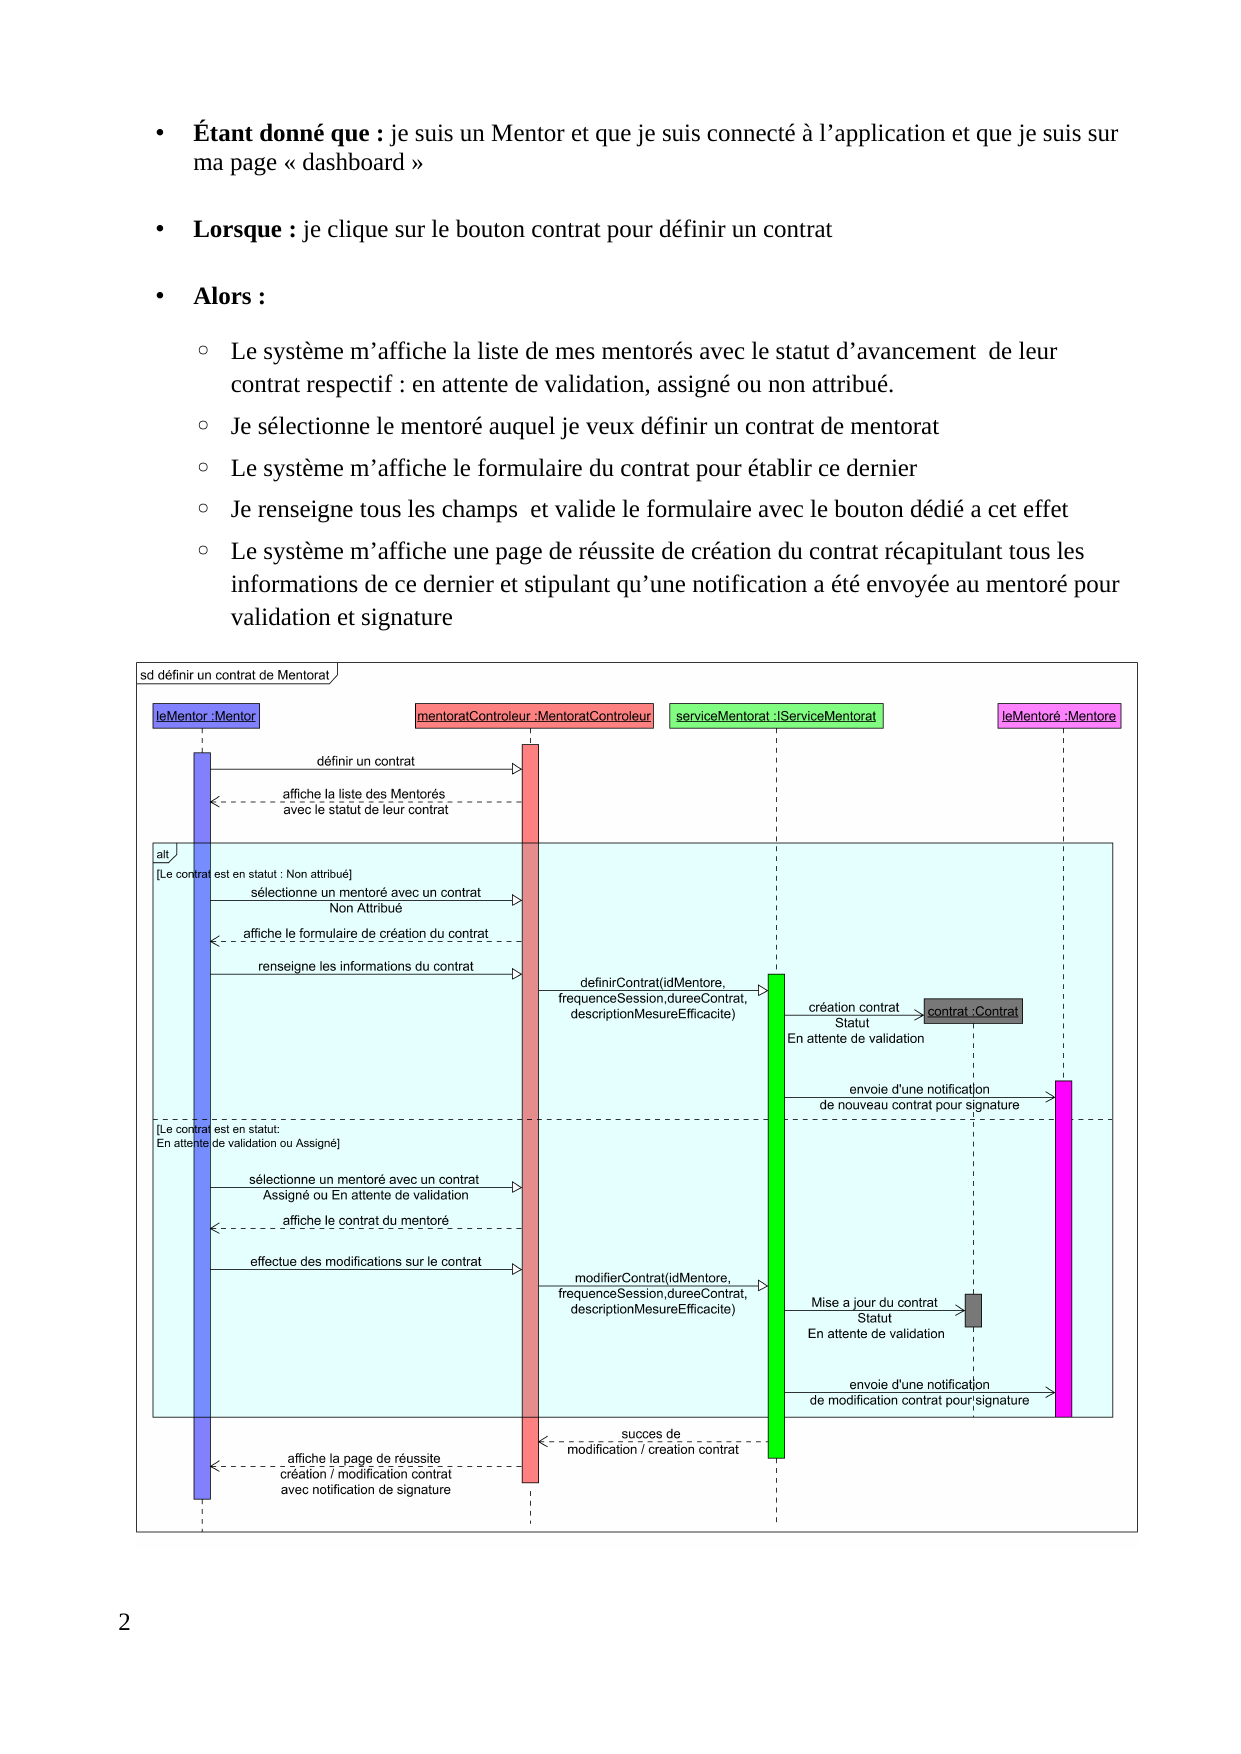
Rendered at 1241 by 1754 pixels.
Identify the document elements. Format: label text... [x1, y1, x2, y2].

list Le système m’affiche la liste de mes mentorés avec le statut d’avancement de leur contrat respectif : en attente de validation, assigné ou non attribué. [193, 336, 1122, 398]
list Lorsque : je clique sur le bouton contrat pour définir un contrat [156, 214, 1122, 243]
list Alors : [156, 281, 1122, 310]
list Je renseigne tous les champs et valide le formulaire avec le bouton dédié a cet effet [193, 494, 1122, 523]
list Le système m’affiche une page de réussite de création du contrat récapitulant tous les informations de ce dernier et stipulant qu’une notification a été envoyée au mentoré pour validation et signature [193, 536, 1122, 631]
picture [134, 660, 1139, 1550]
list Le système m’affiche le formulaire du contrat pour établir ce dernier [193, 453, 1122, 481]
list Étant donné que : je suis un Mentor et que je suis connecté à l’application et que je suis sur ma page « dashboard » [156, 118, 1122, 176]
list Je sélectionne le mentoré auquel je veux définir un contrat de mentorat [193, 411, 1122, 440]
